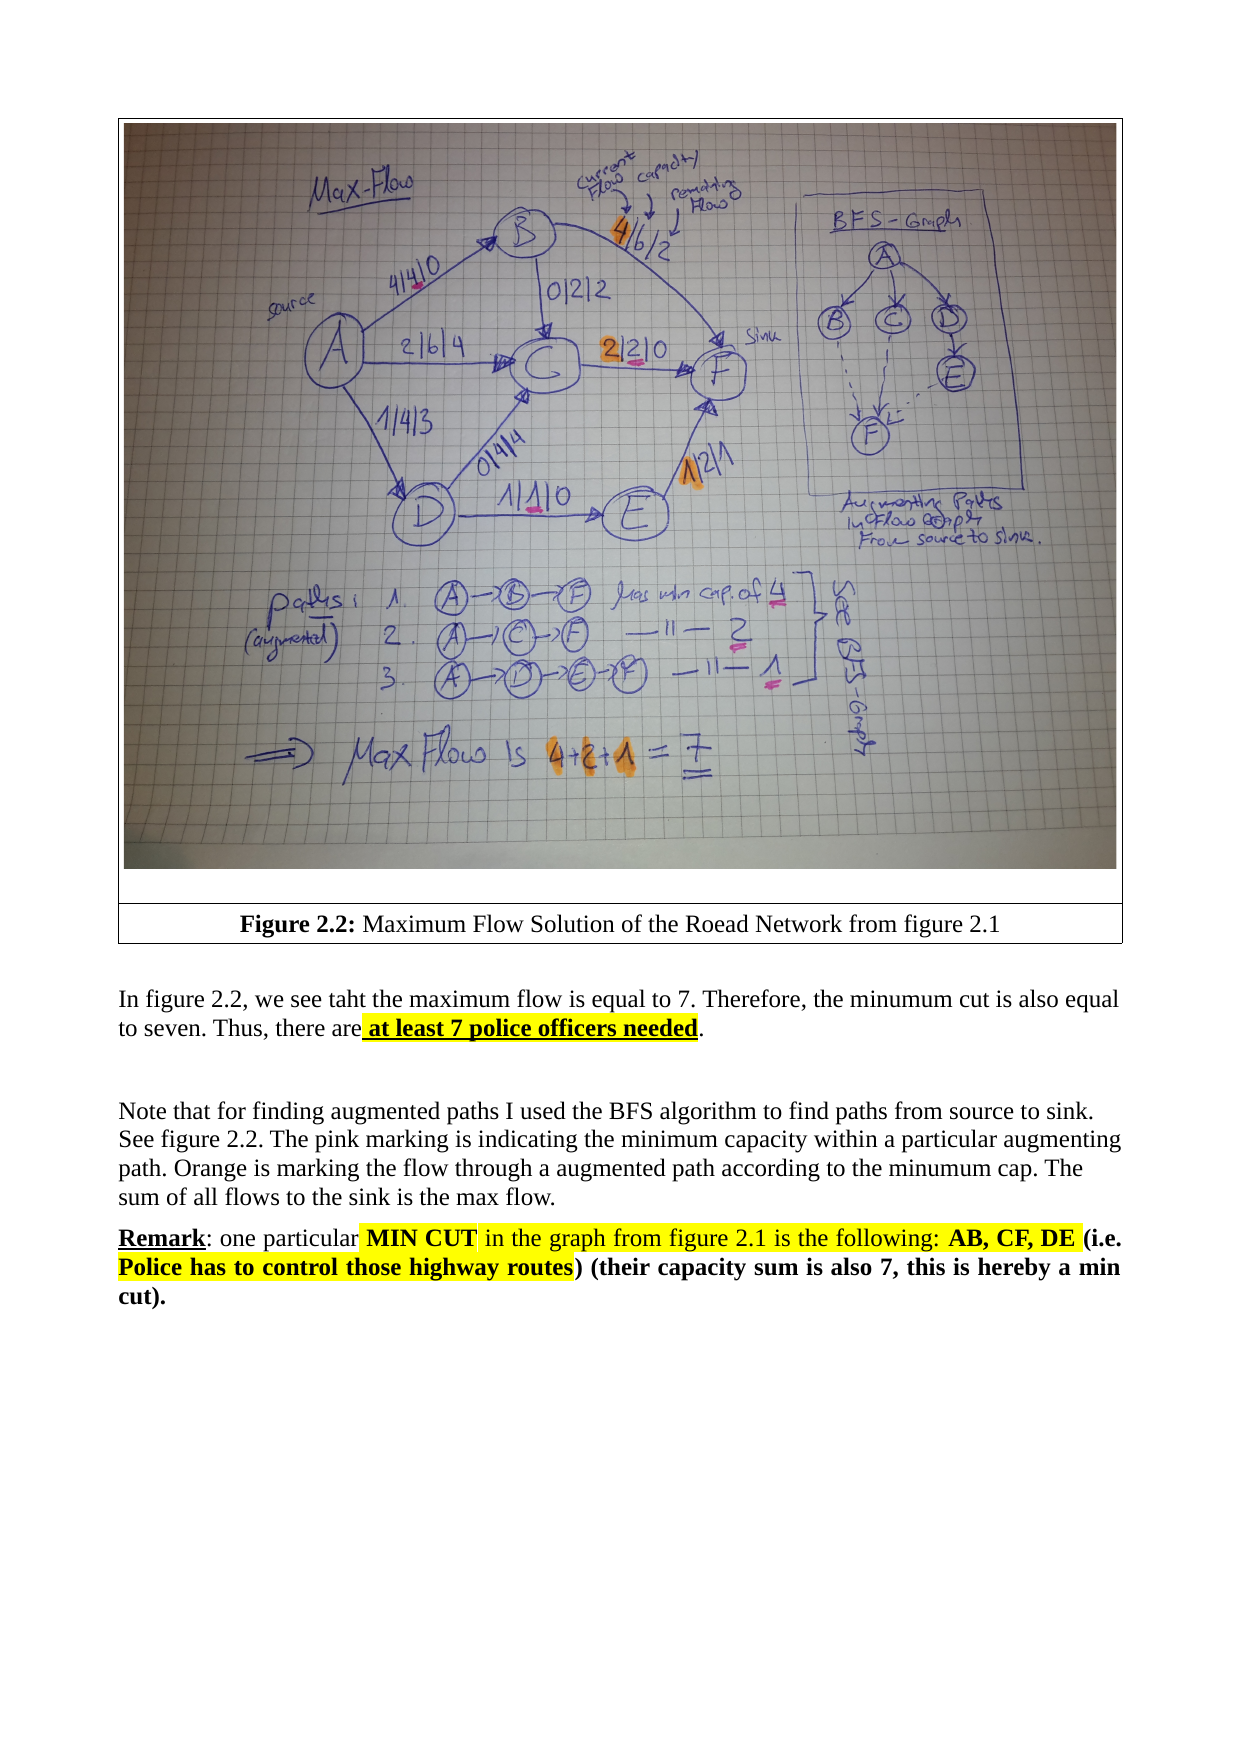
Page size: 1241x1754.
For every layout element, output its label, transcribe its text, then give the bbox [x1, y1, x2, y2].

picture [123, 123, 1117, 869]
text Note that for finding augmented paths I used the BFS algorithm to find paths from source to sink. See figure 2.2. The pink marking is indicating the minimum capacity within a particular augmenting path. Orange is marking the flow through a augmented path according to the minumum cap. The sum of all flows to the sink is the max flow. [118, 1096, 1122, 1211]
text In figure 2.2, we see taht the maximum flow is equal to 7. Therefore, the minumum cut is also equal to seven. Thus, there are at least 7 police officers needed. [118, 984, 1122, 1042]
table_header [119, 119, 1122, 903]
table_cell Figure 2.2: Maximum Flow Solution of the Roead Network from figure 2.1 [119, 904, 1122, 943]
text Remark: one particular MIN CUT in the graph from figure 2.1 is the following: AB, CF, DE (i.e. Police has to control those highway routes) (their capacity sum is also 7, this is hereby a min cut). [118, 1223, 1122, 1309]
